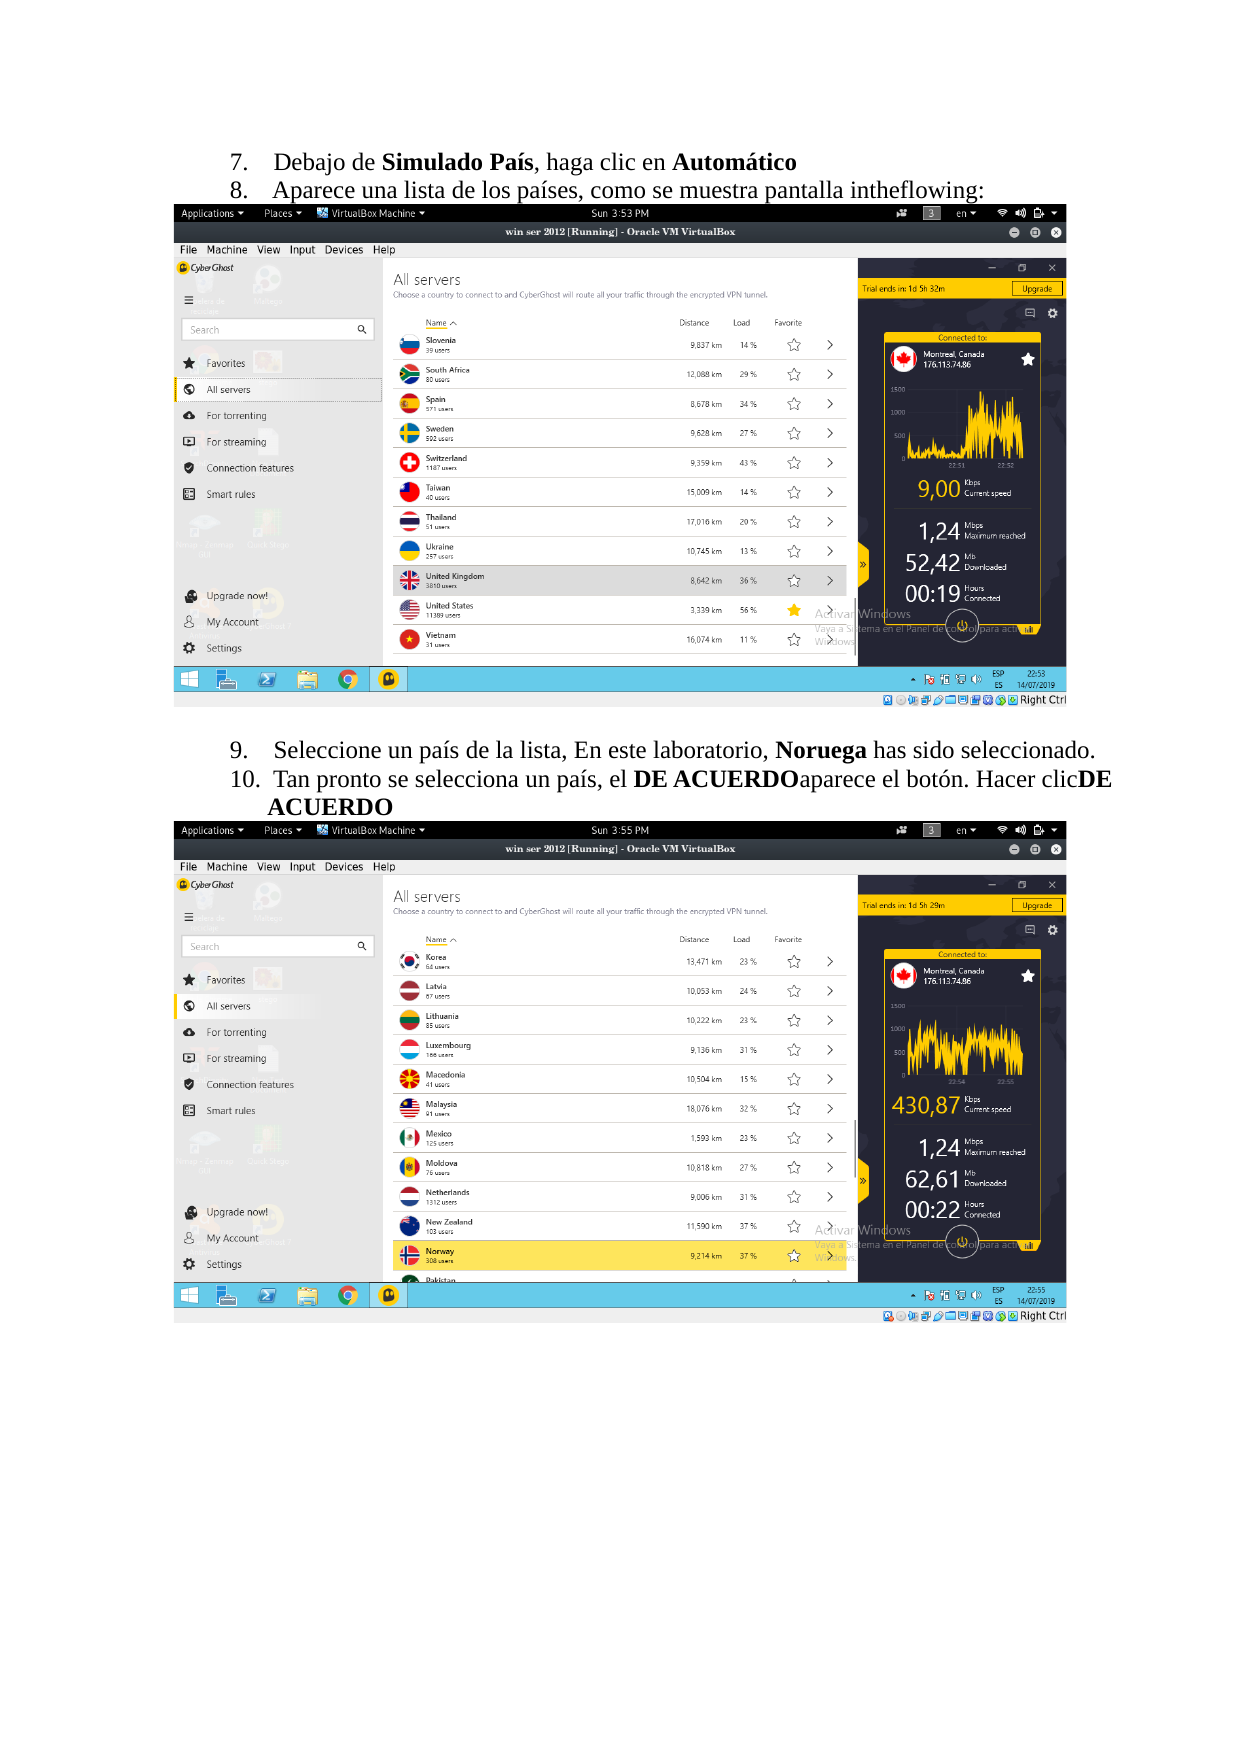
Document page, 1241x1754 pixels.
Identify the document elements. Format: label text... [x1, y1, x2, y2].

list Tan pronto se selecciona un país, el DE ACUERDOaparece el botón. Hacer clicDE ACUERDO [229, 764, 1122, 821]
list Debajo de Simulado País, haga clic en Automático [229, 147, 1122, 176]
picture [173, 821, 1067, 1323]
list Seleccione un país de la lista, En este laboratorio, Noruega has sido seleccionado. [229, 735, 1122, 764]
list Aparece una lista de los países, como se muestra pantalla intheflowing: [229, 176, 1122, 204]
picture [173, 204, 1067, 707]
